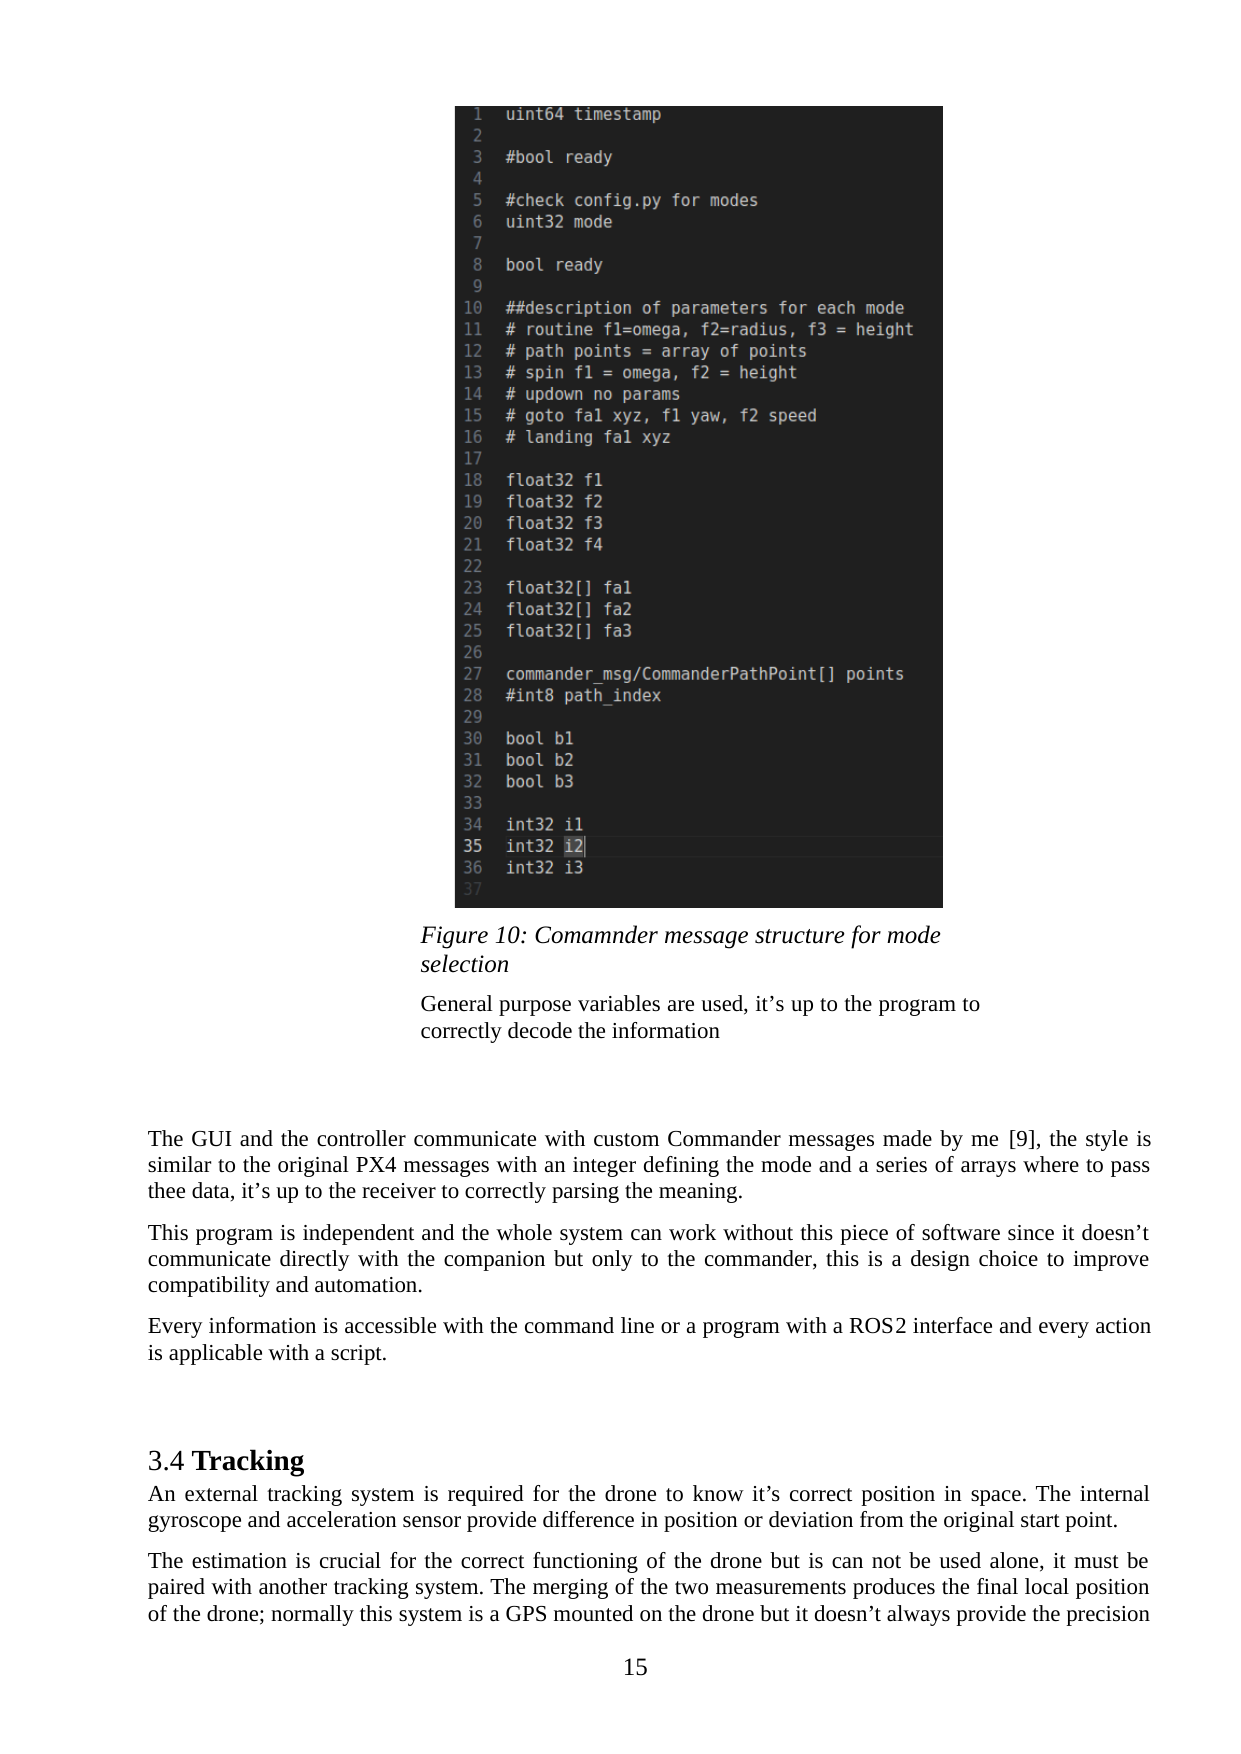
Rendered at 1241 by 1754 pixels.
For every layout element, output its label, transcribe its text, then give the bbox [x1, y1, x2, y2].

list The estimation is crucial for the correct functioning of the drone but is can not be used alone, it must be paired with another tracking system. The merging of the two measurements produces the final local position of the drone; normally this system is a GPS mounted on the drone but it doesn’t always provide the precision [91, 1547, 1152, 1626]
picture [454, 106, 943, 908]
list The GUI and the controller communicate with custom Commander messages made by me [9], the style is similar to the original PX4 messages with an integer defining the mode and a series of arrays where to pass thee data, it’s up to the receiver to correctly parsing the meaning. [91, 1125, 1152, 1204]
list Figure 10: Comamnder message structure for mode selection [420, 104, 981, 978]
subtitle 3.4 Tracking [148, 1443, 1152, 1477]
list An external tracking system is required for the drone to know it’s correct position in space. The internal gyroscope and acceleration sensor provide difference in position or deviation from the original start point. [91, 1479, 1152, 1532]
list This program is independent and the whole system can work without this piece of software since it doesn’t communicate directly with the companion but only to the commander, this is a design choice to improve compatibility and automation. [91, 1218, 1152, 1298]
list Every information is accessible with the command line or a program with a ROS2 interface and every action is applicable with a script. [91, 1312, 1152, 1365]
list General purpose variables are used, it’s up to the program to correctly decode the information [420, 990, 981, 1043]
